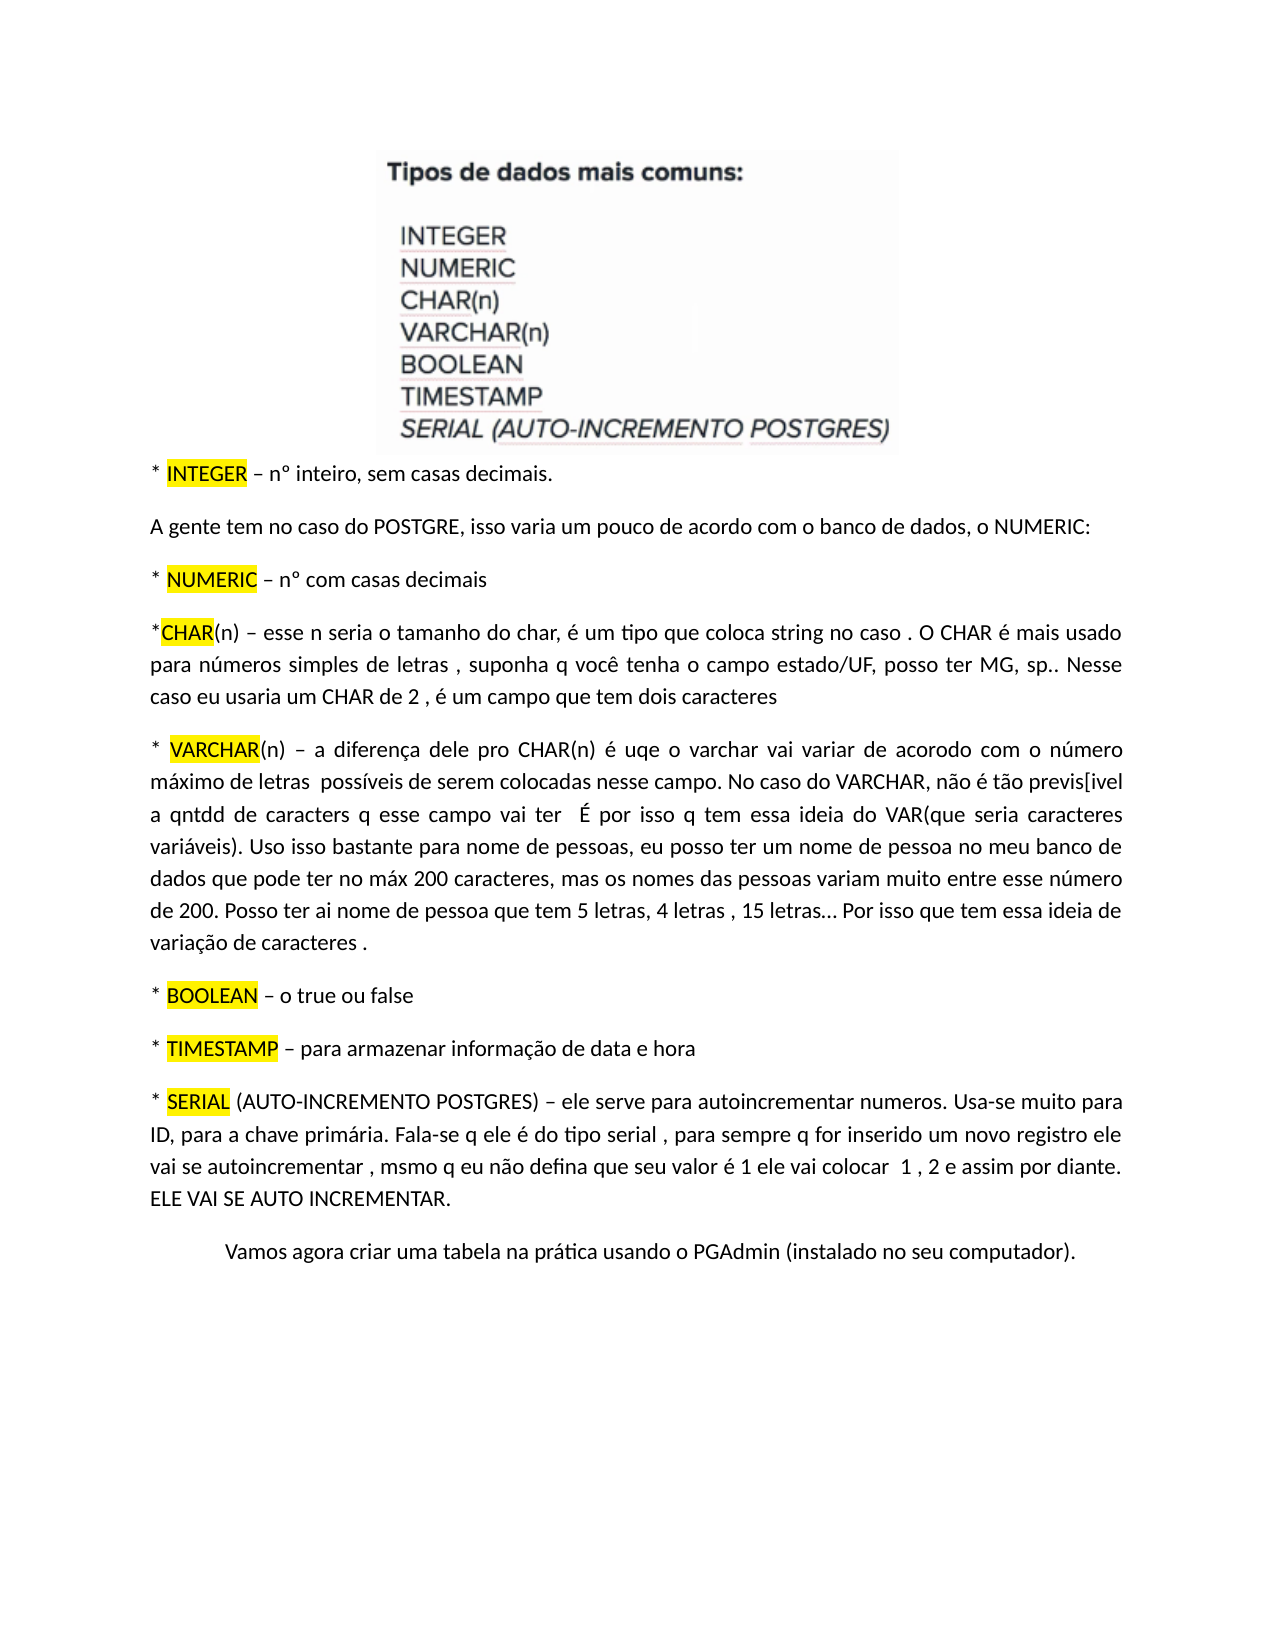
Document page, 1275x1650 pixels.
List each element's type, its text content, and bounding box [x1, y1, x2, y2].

text *CHAR(n) – esse n seria o tamanho do char, é um tipo que coloca string no caso . O CHAR é mais usado para números simples de letras , suponha q você tenha o campo estado/UF, posso ter MG, sp.. Nesse caso eu usaria um CHAR de 2 , é um campo que tem dois caracteres [150, 618, 1125, 710]
text A gente tem no caso do POSTGRE, isso varia um pouco de acordo com o banco de dados, o NUMERIC: [150, 512, 1125, 540]
picture [375, 150, 900, 455]
text * NUMERIC – nº com casas decimais [150, 565, 1125, 593]
text * VARCHAR(n) – a diferença dele pro CHAR(n) é uqe o varchar vai variar de acorodo com o número máximo de letras possíveis de serem colocadas nesse campo. No caso do VARCHAR, não é tão previs[ivel a qntdd de caracters q esse campo vai ter É por isso q tem essa ideia do VAR(que seria caracteres variáveis). Uso isso bastante para nome de pessoas, eu posso ter um nome de pessoa no meu banco de dados que pode ter no máx 200 caracteres, mas os nomes das pessoas variam muito entre esse número de 200. Posso ter ai nome de pessoa que tem 5 letras, 4 letras , 15 letras… Por isso que tem essa ideia de variação de caracteres . [150, 735, 1125, 956]
text * INTEGER – nº inteiro, sem casas decimais. [150, 150, 1125, 487]
text * SERIAL (AUTO-INCREMENTO POSTGRES) – ele serve para autoincrementar numeros. Usa-se muito para ID, para a chave primária. Fala-se q ele é do tipo serial , para sempre q for inserido um novo registro ele vai se autoincrementar , msmo q eu não defina que seu valor é 1 ele vai colocar 1 , 2 e assim por diante. ELE VAI SE AUTO INCREMENTAR. [150, 1087, 1125, 1212]
text Vamos agora criar uma tabela na prática usando o PGAdmin (instalado no seu computador). [150, 1237, 1125, 1265]
text * TIMESTAMP – para armazenar informação de data e hora [150, 1034, 1125, 1062]
text * BOOLEAN – o true ou false [150, 981, 1125, 1009]
